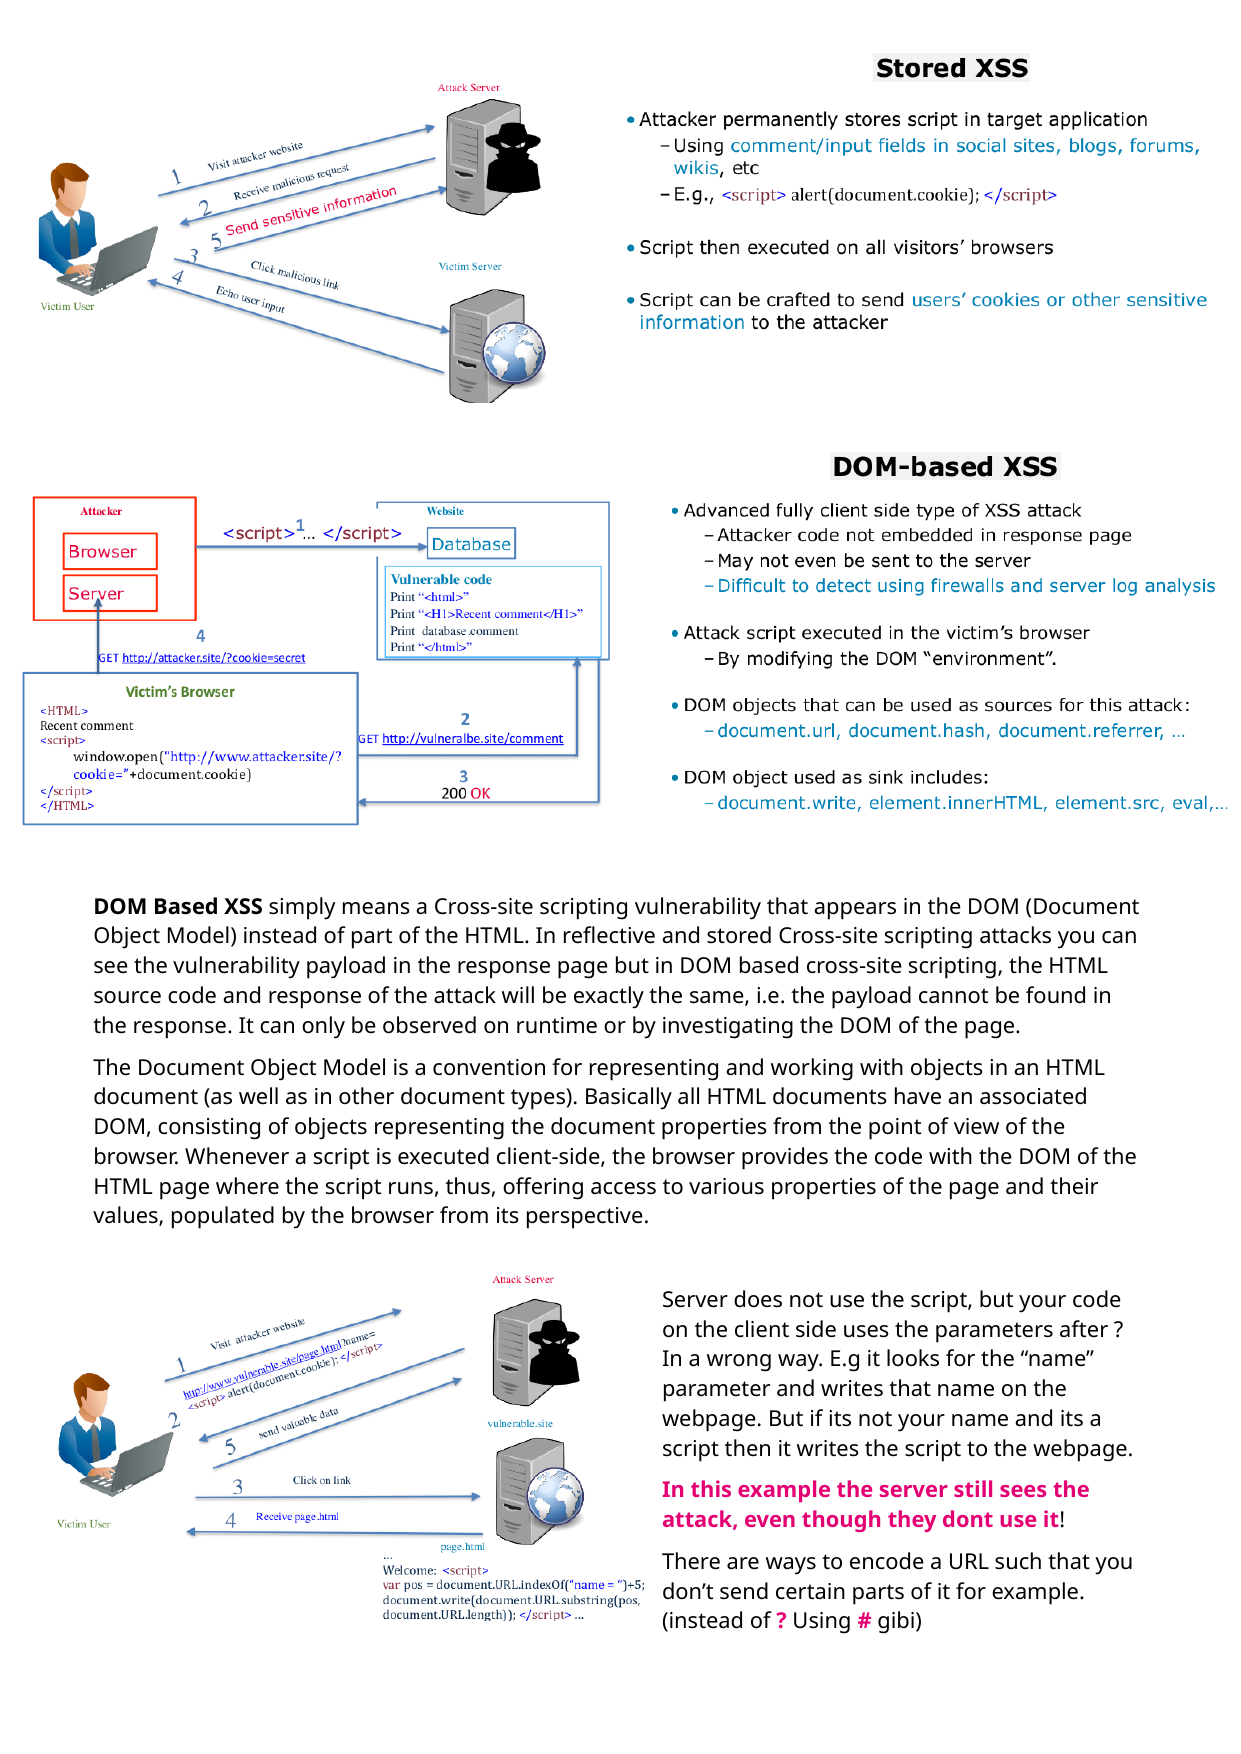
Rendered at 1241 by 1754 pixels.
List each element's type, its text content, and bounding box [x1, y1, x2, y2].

text There are ways to encode a URL such that you don’t send certain parts of it for example. (instead of ? Using # gibi) [93, 1546, 1147, 1635]
text The Document Object Model is a convention for representing and working with objects in an HTML document (as well as in other document types). Basically all HTML documents have an associated DOM, consisting of objects representing the document properties from the point of view of the browser. Whenever a script is executed client-side, the browser provides the code with the DOM of the HTML page where the script runs, thus, offering access to various properties of the page and their values, populated by the browser from its perspective. [93, 1051, 1147, 1230]
picture [872, 53, 1030, 82]
picture [830, 452, 1061, 480]
picture [623, 107, 1210, 333]
picture [20, 490, 614, 828]
picture [668, 500, 1231, 816]
text DOM Based XSS simply means a Cross-site scripting vulnerability that appears in the DOM (Document Object Model) instead of part of the HTML. In reflective and stored Cross-site scripting attacks you can see the vulnerability payload in the response page but in DOM based cross-site scripting, the HTML source code and response of the attack will be exactly the same, i.e. the payload cannot be found in the response. It can only be observed on runtime or by investigating the DOM of the page. [93, 891, 1147, 1039]
text In this example the server still sees the attack, even though they dont use it! [647, 1474, 1147, 1534]
picture [38, 77, 555, 403]
picture [57, 1268, 647, 1621]
text Server does not use the script, but your code on the client side uses the parameters after ? In a wrong way. E.g it looks for the “name” parameter and writes that name on the webpage. But if its not your name and its a script then it writes the script to the webpage. [647, 1284, 1147, 1462]
